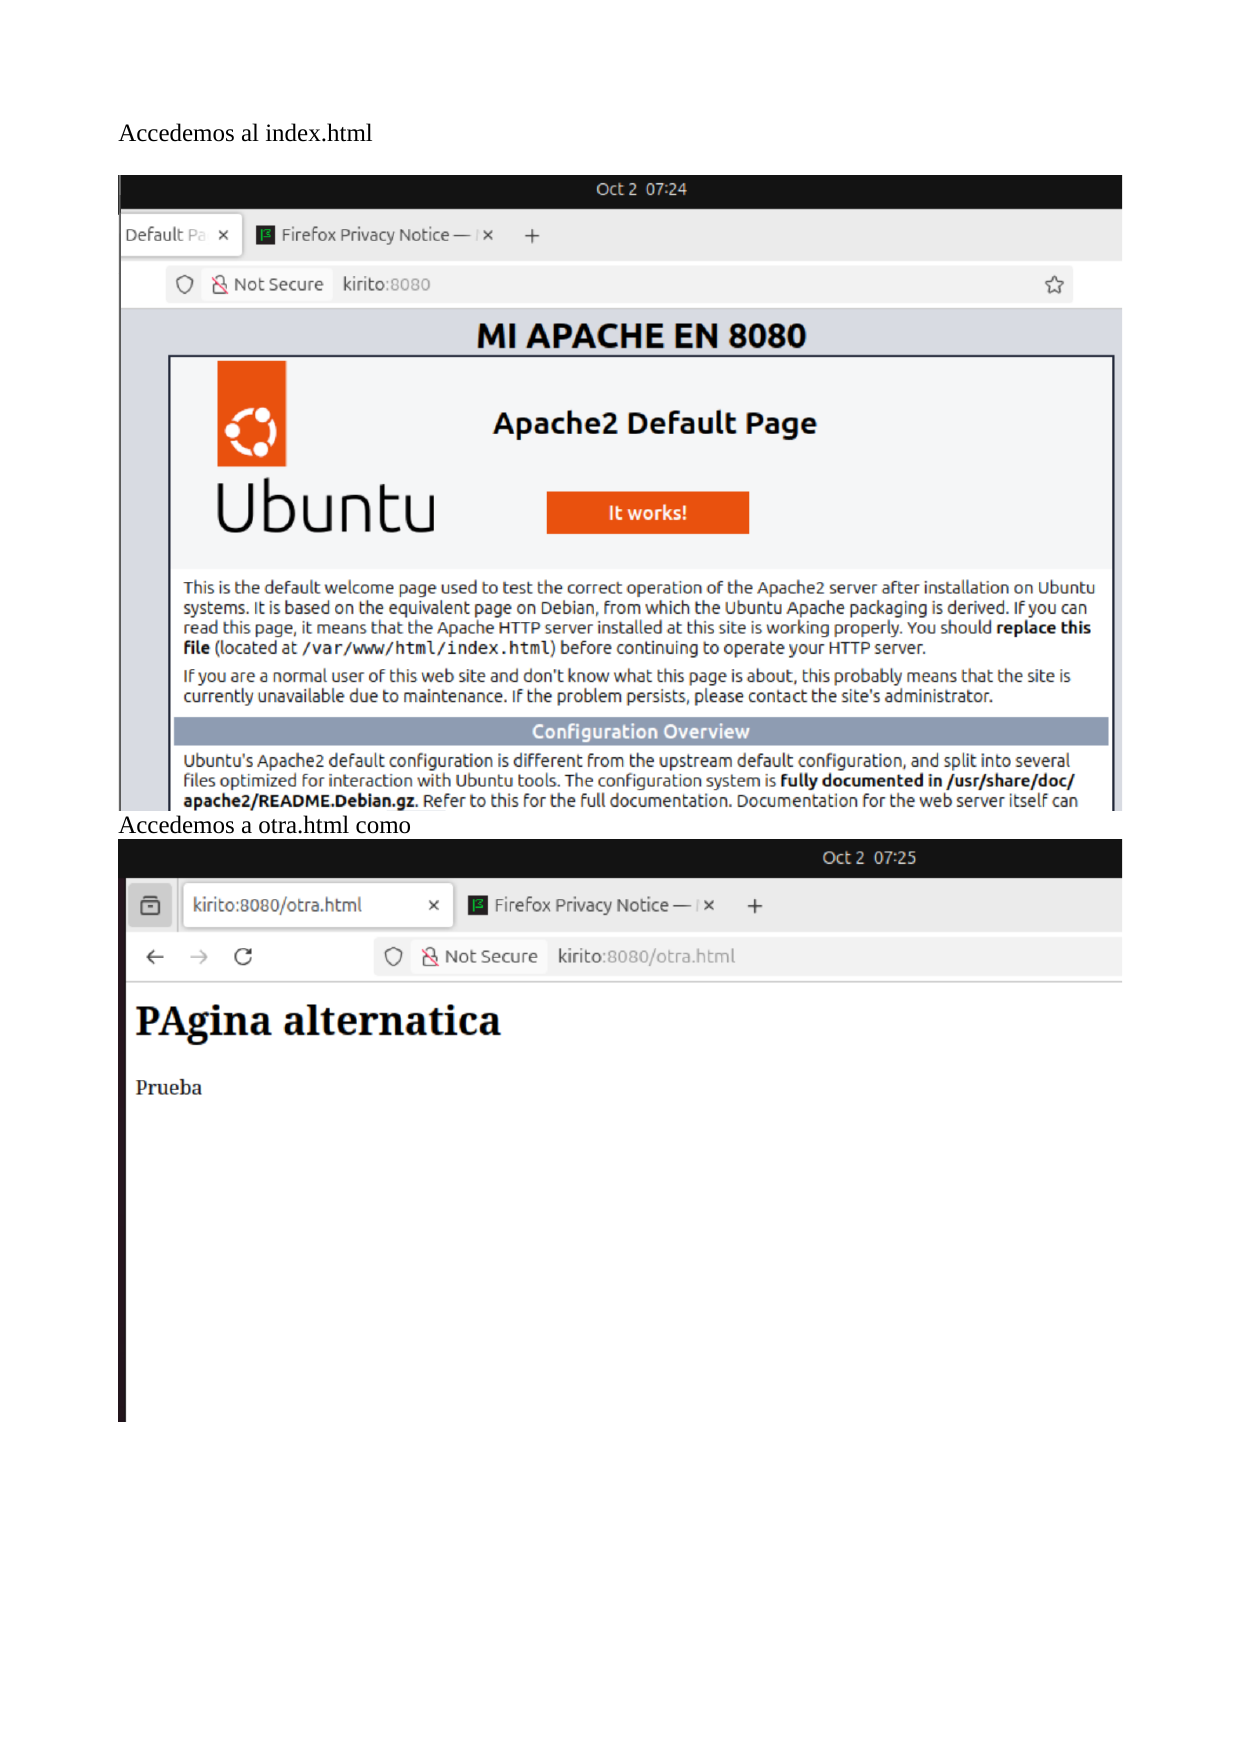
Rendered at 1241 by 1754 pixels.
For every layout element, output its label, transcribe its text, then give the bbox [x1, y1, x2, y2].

text Accedemos a otra.html como [118, 811, 1122, 839]
picture [118, 839, 1123, 1422]
text Accedemos al index.html [118, 118, 1122, 147]
picture [118, 175, 1123, 811]
